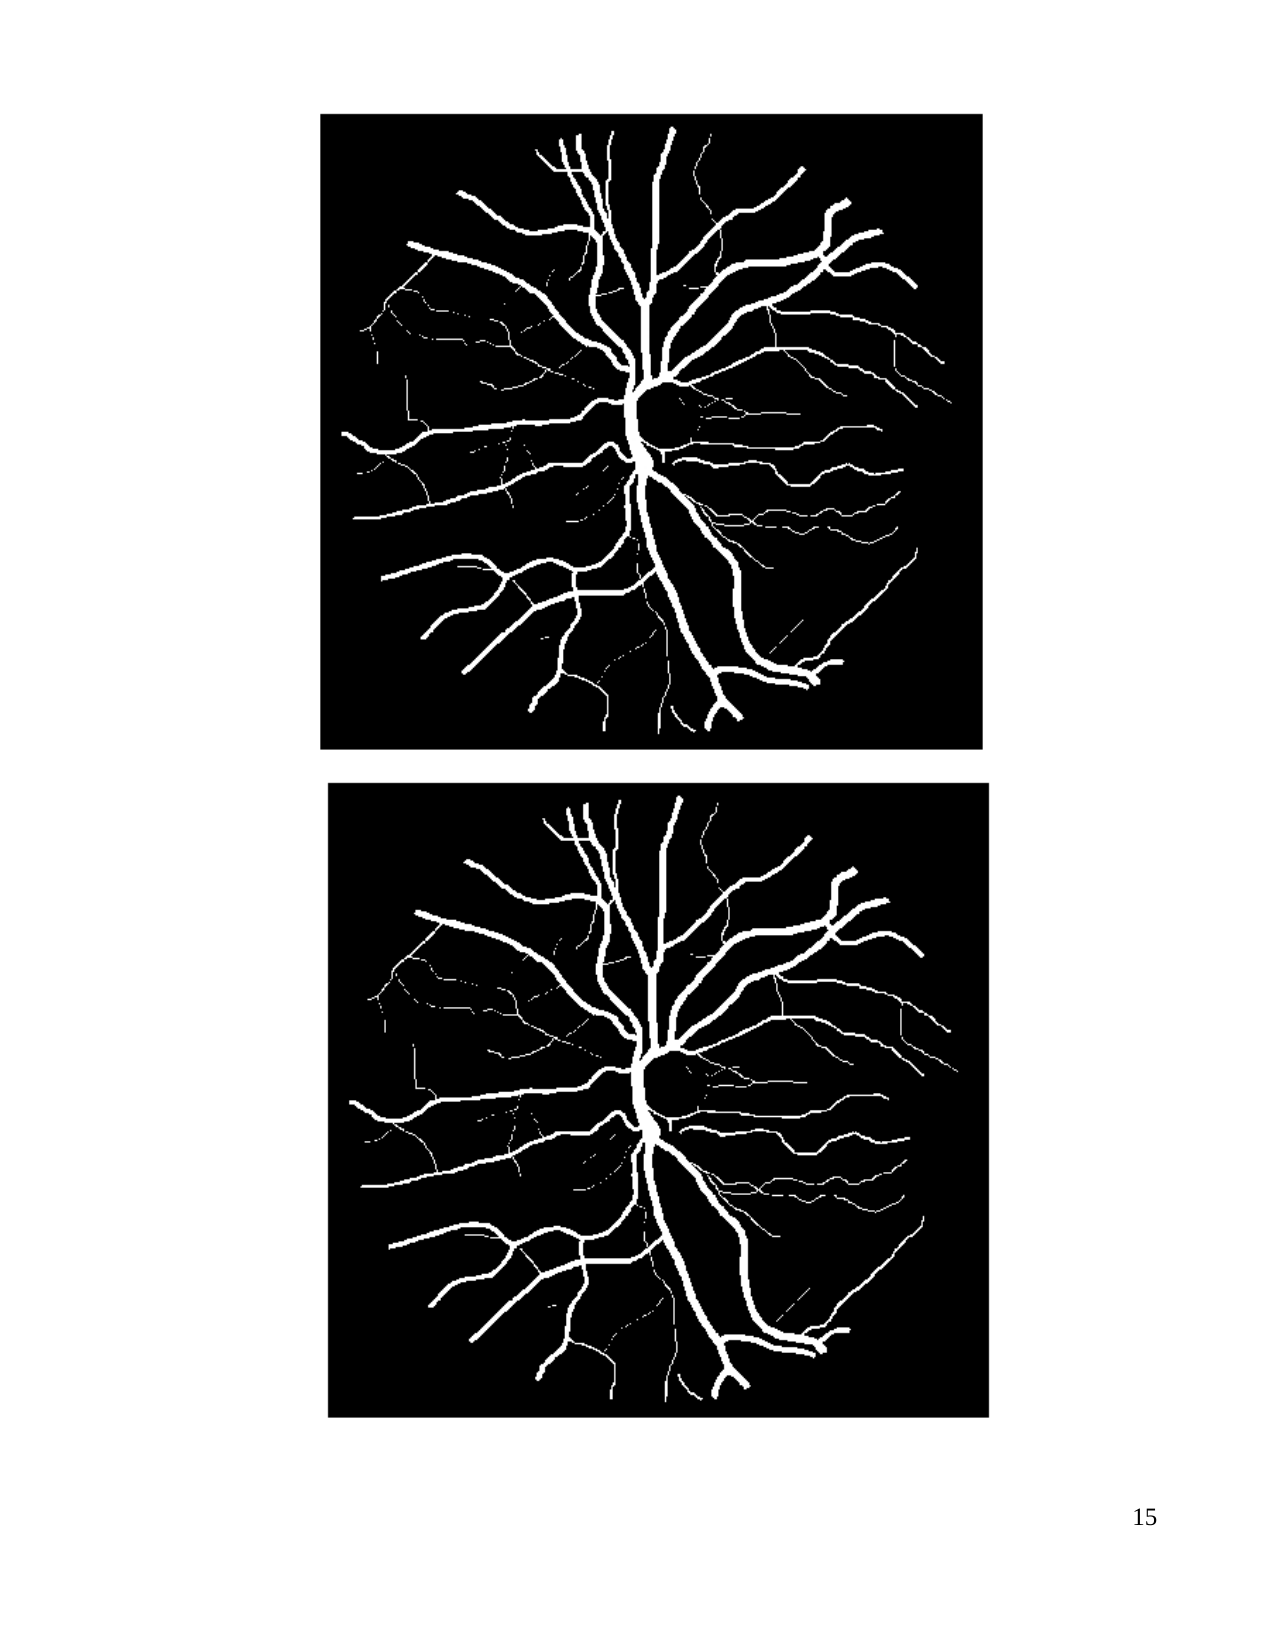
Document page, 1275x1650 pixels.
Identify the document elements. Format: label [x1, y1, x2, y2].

picture [199, 93, 1109, 1439]
